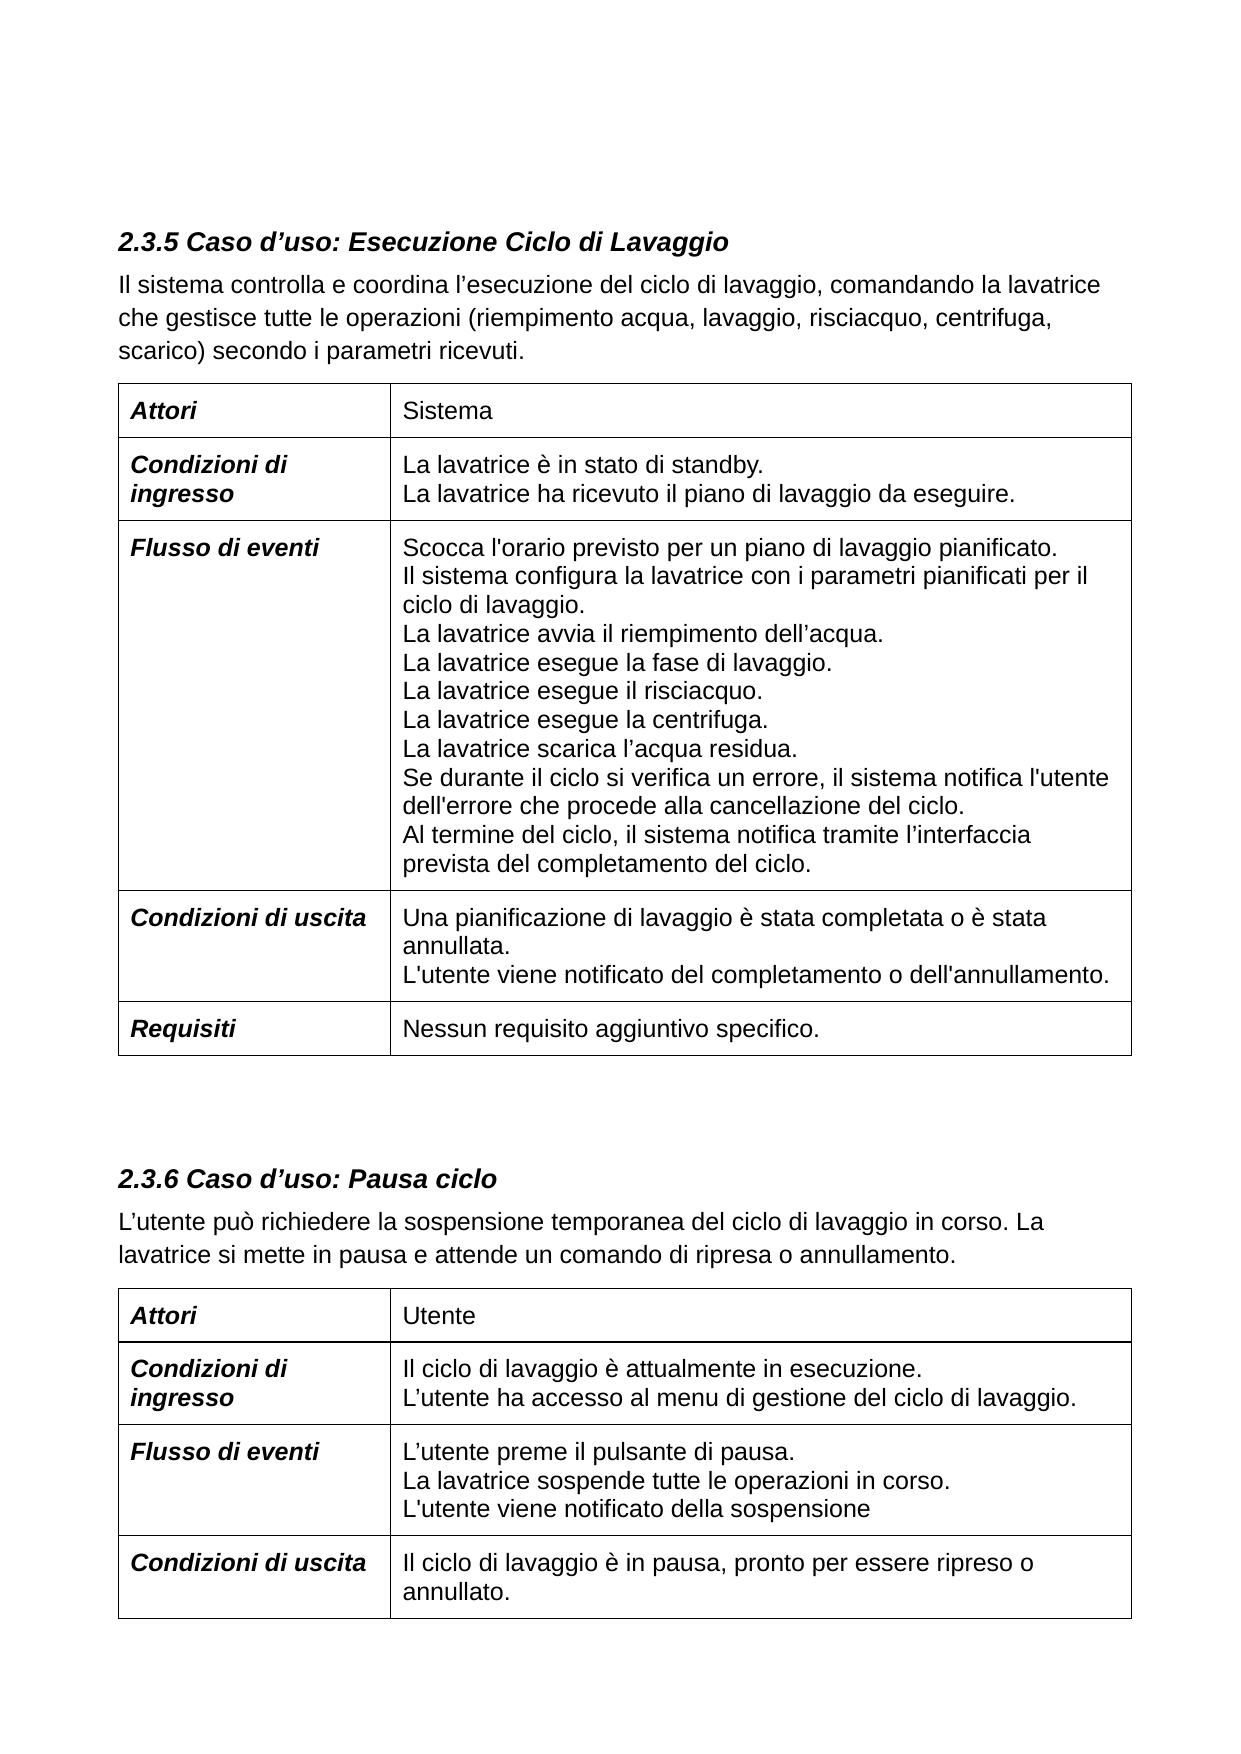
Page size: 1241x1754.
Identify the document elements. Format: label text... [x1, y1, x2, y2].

table_cell Il ciclo di lavaggio è in pausa, pronto per essere ripreso o annullato. [391, 1536, 1131, 1618]
table_cell Una pianificazione di lavaggio è stata completata o è stata annullata. L'utente viene notificato del completamento o dell'annullamento. [391, 891, 1131, 1001]
text L’utente può richiedere la sospensione temporanea del ciclo di lavaggio in corso. La lavatrice si mette in pausa e attende un comando di ripresa o annullamento. [118, 1207, 1122, 1269]
table_cell Requisiti [119, 1002, 390, 1054]
table_header Sistema [391, 384, 1131, 437]
table_cell Flusso di eventi [119, 521, 390, 889]
table_cell Il ciclo di lavaggio è attualmente in esecuzione. L’utente ha accesso al menu di gestione del ciclo di lavaggio. [391, 1343, 1131, 1424]
subtitle 2.3.5 Caso d’uso: Esecuzione Ciclo di Lavaggio [118, 226, 1122, 257]
table_header Attori [119, 1289, 390, 1341]
table_cell Scocca l'orario previsto per un piano di lavaggio pianificato. Il sistema configura la lavatrice con i parametri pianificati per il ciclo di lavaggio. La lavatrice avvia il riempimento dell’acqua. La lavatrice esegue la fase di lavaggio. La lavatrice esegue il risciacquo. La lavatrice esegue la centrifuga. La lavatrice scarica l’acqua residua. Se durante il ciclo si verifica un errore, il sistema notifica l'utente dell'errore che procede alla cancellazione del ciclo. Al termine del ciclo, il sistema notifica tramite l’interfaccia prevista del completamento del ciclo. [391, 521, 1131, 889]
table_cell Condizioni di ingresso [119, 438, 390, 519]
table_cell Flusso di eventi [119, 1425, 390, 1535]
table_cell Nessun requisito aggiuntivo specifico. [391, 1002, 1131, 1054]
subtitle 2.3.6 Caso d’uso: Pausa ciclo [118, 1163, 1122, 1194]
text Il sistema controlla e coordina l’esecuzione del ciclo di lavaggio, comandando la lavatrice che gestisce tutte le operazioni (riempimento acqua, lavaggio, risciacquo, centrifuga, scarico) secondo i parametri ricevuti. [118, 269, 1122, 364]
table_header Utente [391, 1289, 1131, 1341]
table_cell Condizioni di ingresso [119, 1343, 390, 1424]
table_cell Condizioni di uscita [119, 891, 390, 1001]
table_cell Condizioni di uscita [119, 1536, 390, 1618]
table_header Attori [119, 384, 390, 437]
table_cell La lavatrice è in stato di standby. La lavatrice ha ricevuto il piano di lavaggio da eseguire. [391, 438, 1131, 519]
table_cell L’utente preme il pulsante di pausa. La lavatrice sospende tutte le operazioni in corso. L'utente viene notificato della sospensione [391, 1425, 1131, 1535]
